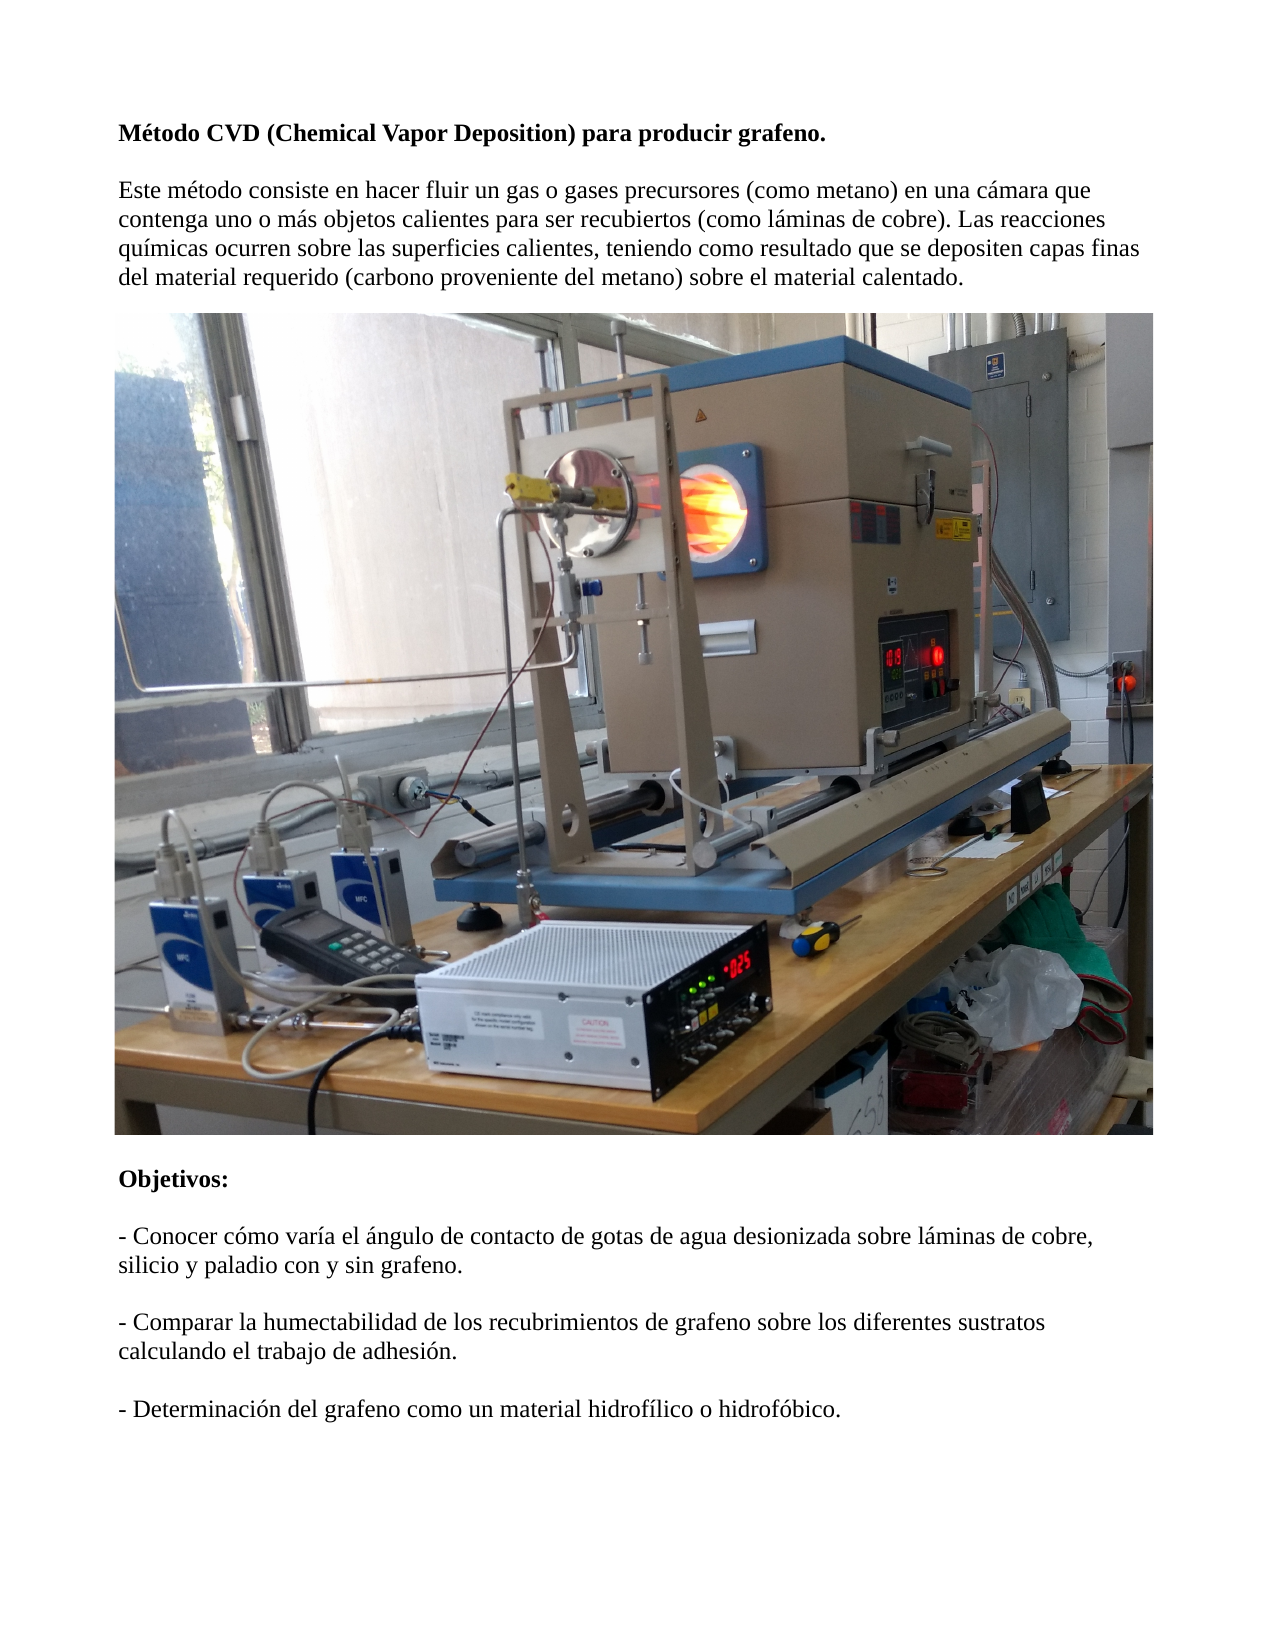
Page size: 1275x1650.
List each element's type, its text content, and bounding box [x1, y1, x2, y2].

text - Determinación del grafeno como un material hidrofílico o hidrofóbico. [118, 1394, 1157, 1422]
text - Comparar la humectabilidad de los recubrimientos de grafeno sobre los diferentes sustratos calculando el trabajo de adhesión. [118, 1307, 1157, 1365]
text Objetivos: [118, 1164, 1157, 1192]
text Este método consiste en hacer fluir un gas o gases precursores (como metano) en una cámara que contenga uno o más objetos calientes para ser recubiertos (como láminas de cobre). Las reacciones químicas ocurren sobre las superficies calientes, teniendo como resultado que se depositen capas finas del material requerido (carbono proveniente del metano) sobre el material calentado. [118, 176, 1157, 291]
text Método CVD (Chemical Vapor Deposition) para producir grafeno. [118, 118, 1157, 147]
text - Conocer cómo varía el ángulo de contacto de gotas de agua desionizada sobre láminas de cobre, silicio y paladio con y sin grafeno. [118, 1221, 1157, 1279]
picture [114, 313, 1154, 1135]
